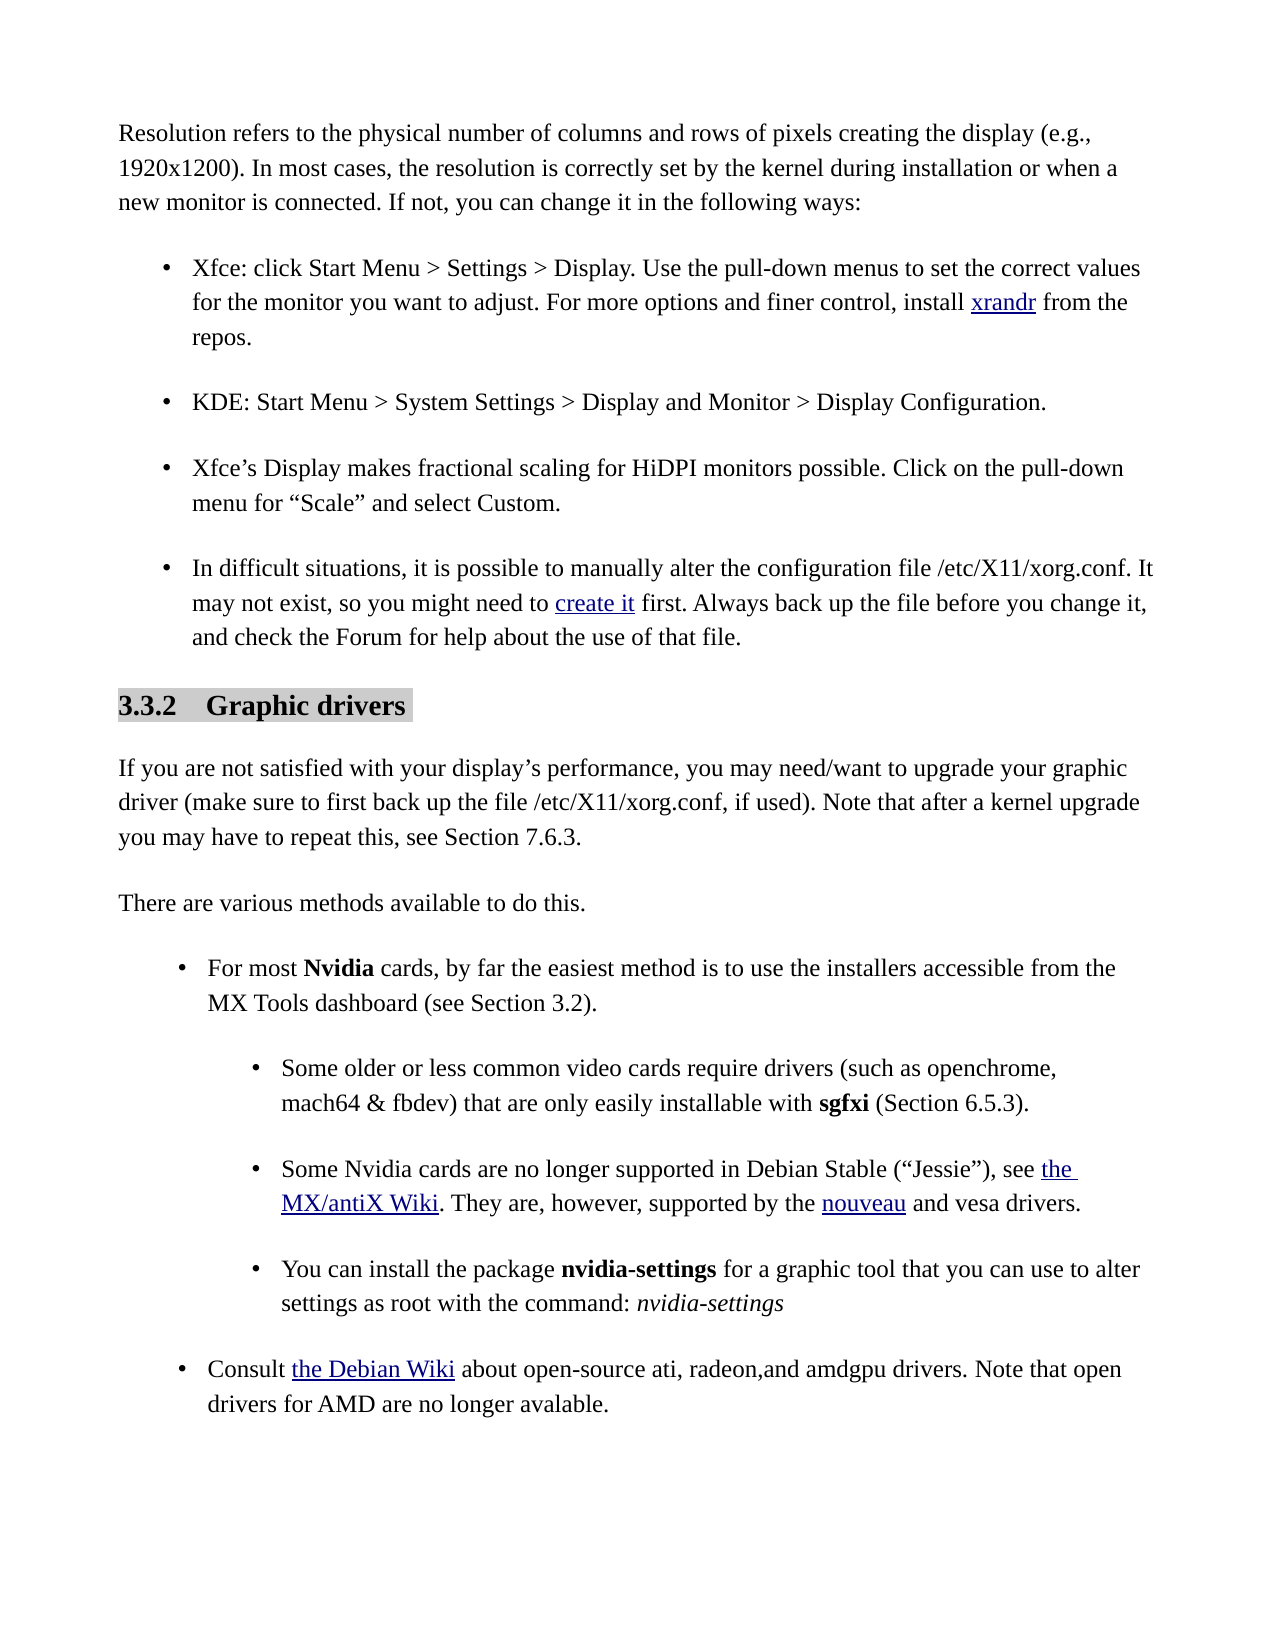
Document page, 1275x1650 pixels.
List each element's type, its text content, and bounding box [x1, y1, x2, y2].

list Some Nvidia cards are no longer supported in Debian Stable (“Jessie”), see the MX/antiX Wiki. They are, however, supported by the nouveau and vesa drivers. [252, 1154, 1141, 1217]
text There are various methods available to do this. [118, 888, 1157, 916]
list For most Nvidia cards, by far the easiest method is to use the installers accessible from the MX Tools dashboard (see Section 3.2). [178, 953, 1141, 1017]
list You can install the package nvidia-settings for a graphic tool that you can use to alter settings as root with the command: nvidia-settings [252, 1254, 1141, 1317]
list In difficult situations, it is possible to manually alter the configuration file /etc/X11/xorg.conf. It may not exist, so you might need to create it first. Always back up the file before you change it, and check the Forum for help about the use of that file. [162, 553, 1157, 651]
list Xfce: click Start Menu > Settings > Display. Use the pull-down menus to set the correct values for the monitor you want to adjust. For more options and finer control, install xrandr from the repos. [162, 253, 1157, 351]
list Xfce’s Display makes fractional scaling for HiDPI monitors possible. Click on the pull-down menu for “Scale” and select Custom. [162, 453, 1157, 516]
list Consult the Debian Wiki about open-source ati, radeon,and amdgpu drivers. Note that open drivers for AMD are no longer avalable. [178, 1354, 1141, 1417]
list Some older or less common video cards require drivers (such as openchrome, mach64 & fbdev) that are only easily installable with sgfxi (Section 6.5.3). [252, 1053, 1141, 1117]
list KDE: Start Menu > System Settings > Display and Monitor > Display Configuration. [162, 387, 1157, 416]
text If you are not satisfied with your display’s performance, you may need/want to upgrade your graphic driver (make sure to first back up the file /etc/X11/xorg.conf, if used). Note that after a kernel upgrade you may have to repeat this, see Section 7.6.3. [118, 753, 1157, 851]
text Resolution refers to the physical number of columns and rows of pixels creating the display (e.g., 1920x1200). In most cases, the resolution is correctly set by the kernel during installation or when a new monitor is connected. If not, you can change it in the following ways: [118, 118, 1157, 216]
subtitle 3.3.2 Graphic drivers [413, 688, 1138, 722]
